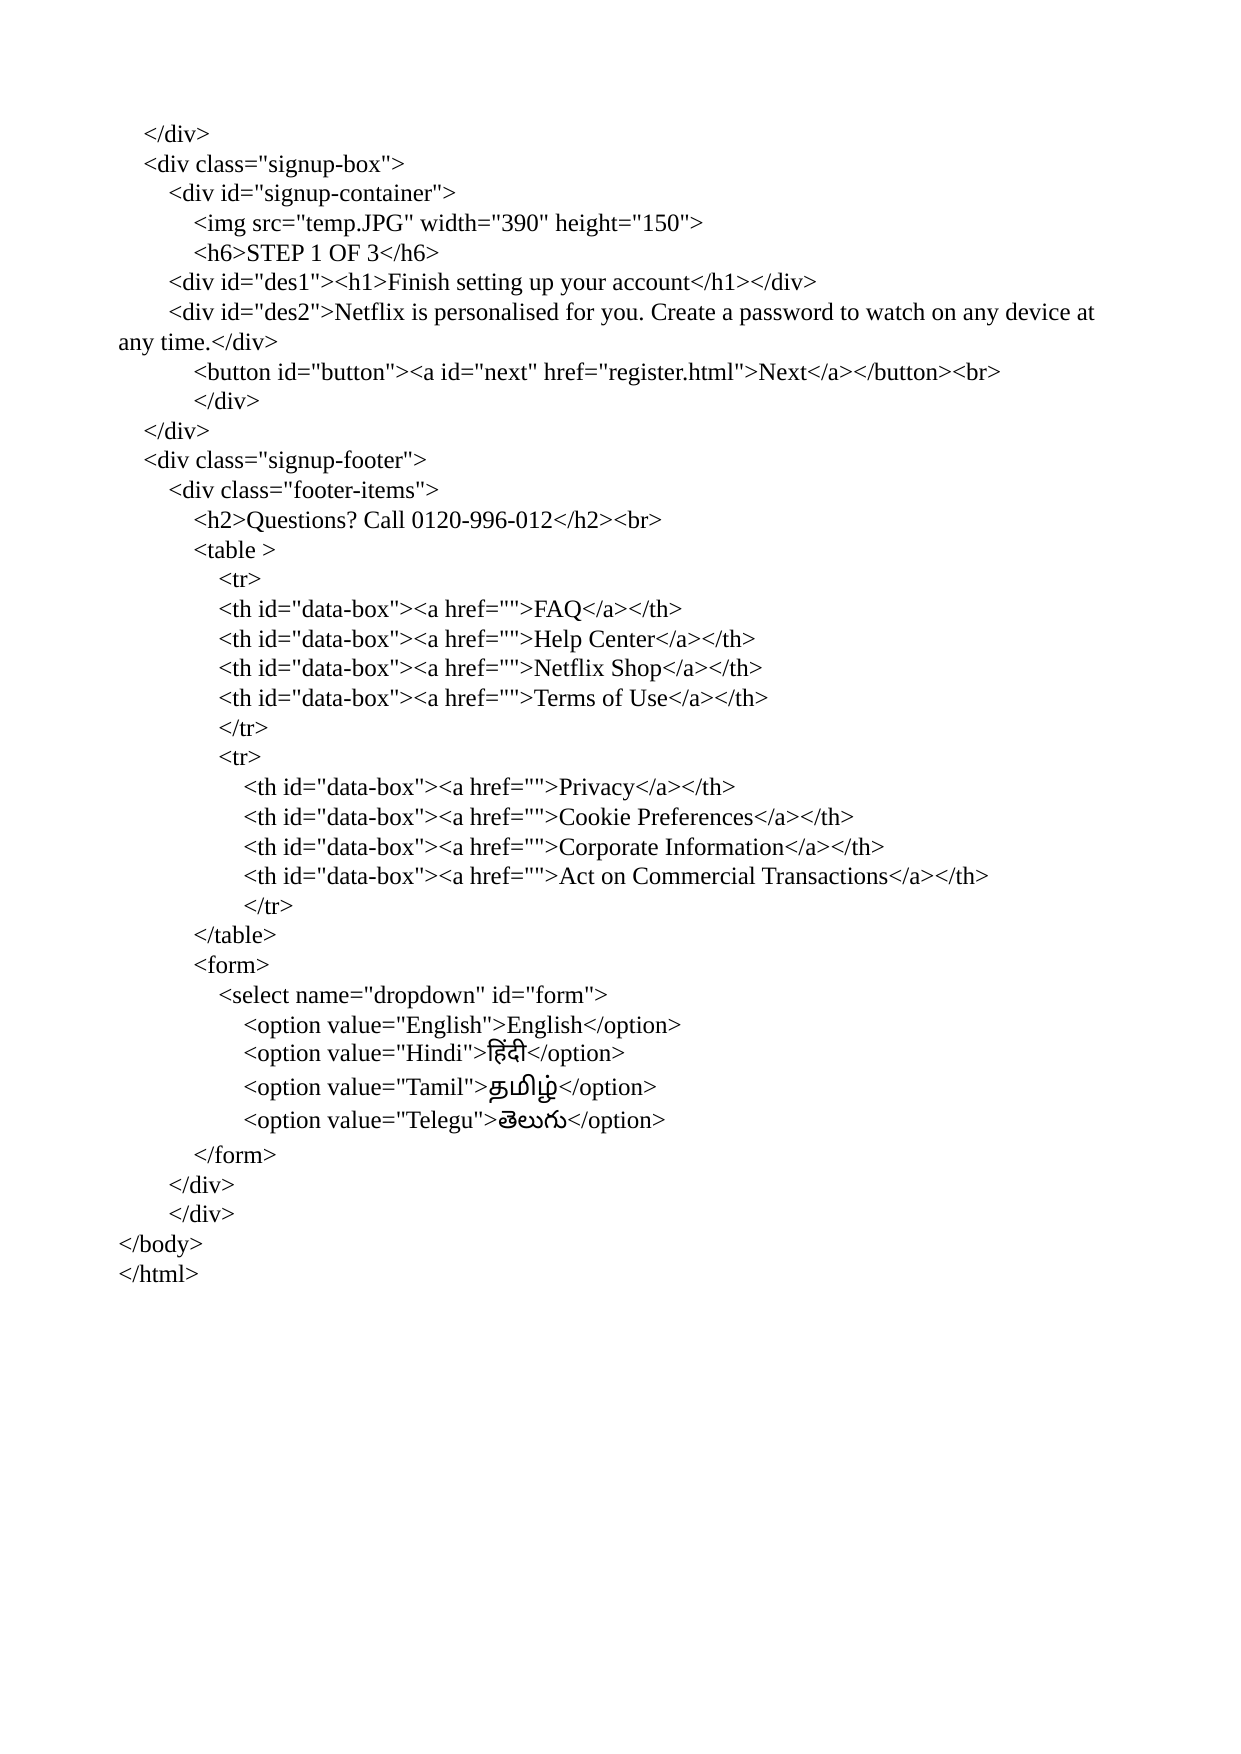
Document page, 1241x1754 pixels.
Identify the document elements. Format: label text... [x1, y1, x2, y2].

text <th id="data-box"><a href="">Privacy</a></th> [118, 771, 1122, 801]
text </tr> [118, 712, 1122, 742]
text <option value="Hindi">हिंदी</option> [118, 1038, 1122, 1072]
text <form> [118, 949, 1122, 979]
text </tr> [118, 890, 1122, 920]
text <th id="data-box"><a href="">Corporate Information</a></th> [118, 831, 1122, 860]
text <div id="signup-container"> [118, 177, 1122, 207]
text </form> [118, 1139, 1122, 1169]
text </body> [118, 1228, 1122, 1258]
text <th id="data-box"><a href="">Help Center</a></th> [118, 623, 1122, 652]
text <div id="des2">Netflix is personalised for you. Create a password to watch on any device at any time.</div> [118, 296, 1122, 356]
text <button id="button"><a id="next" href="register.html">Next</a></button><br> [118, 356, 1122, 385]
text <div class="footer-items"> [118, 474, 1122, 504]
text <tr> [118, 563, 1122, 593]
text <th id="data-box"><a href="">FAQ</a></th> [118, 593, 1122, 623]
text </div> [118, 415, 1122, 445]
text <select name="dropdown" id="form"> [118, 979, 1122, 1009]
text <th id="data-box"><a href="">Act on Commercial Transactions</a></th> [118, 860, 1122, 890]
text <option value="Telegu">తెలుగు</option> [118, 1106, 1122, 1139]
text <option value="Tamil">தமிழ்</option> [118, 1072, 1122, 1106]
text <h6>STEP 1 OF 3</h6> [118, 237, 1122, 267]
text <th id="data-box"><a href="">Terms of Use</a></th> [118, 682, 1122, 712]
text </div> [118, 1169, 1122, 1198]
text <table > [118, 534, 1122, 563]
text </html> [118, 1258, 1122, 1287]
text <h2>Questions? Call 0120-996-012</h2><br> [118, 504, 1122, 534]
text </table> [118, 920, 1122, 949]
text <img src="temp.JPG" width="390" height="150"> [118, 207, 1122, 237]
text </div> [118, 1198, 1122, 1228]
text </div> [118, 385, 1122, 415]
text </div> [118, 118, 1122, 148]
text <th id="data-box"><a href="">Netflix Shop</a></th> [118, 652, 1122, 682]
text <th id="data-box"><a href="">Cookie Preferences</a></th> [118, 801, 1122, 831]
text <div id="des1"><h1>Finish setting up your account</h1></div> [118, 267, 1122, 296]
text <tr> [118, 742, 1122, 771]
text <div class="signup-footer"> [118, 445, 1122, 474]
text <option value="English">English</option> [118, 1009, 1122, 1038]
text <div class="signup-box"> [118, 148, 1122, 177]
